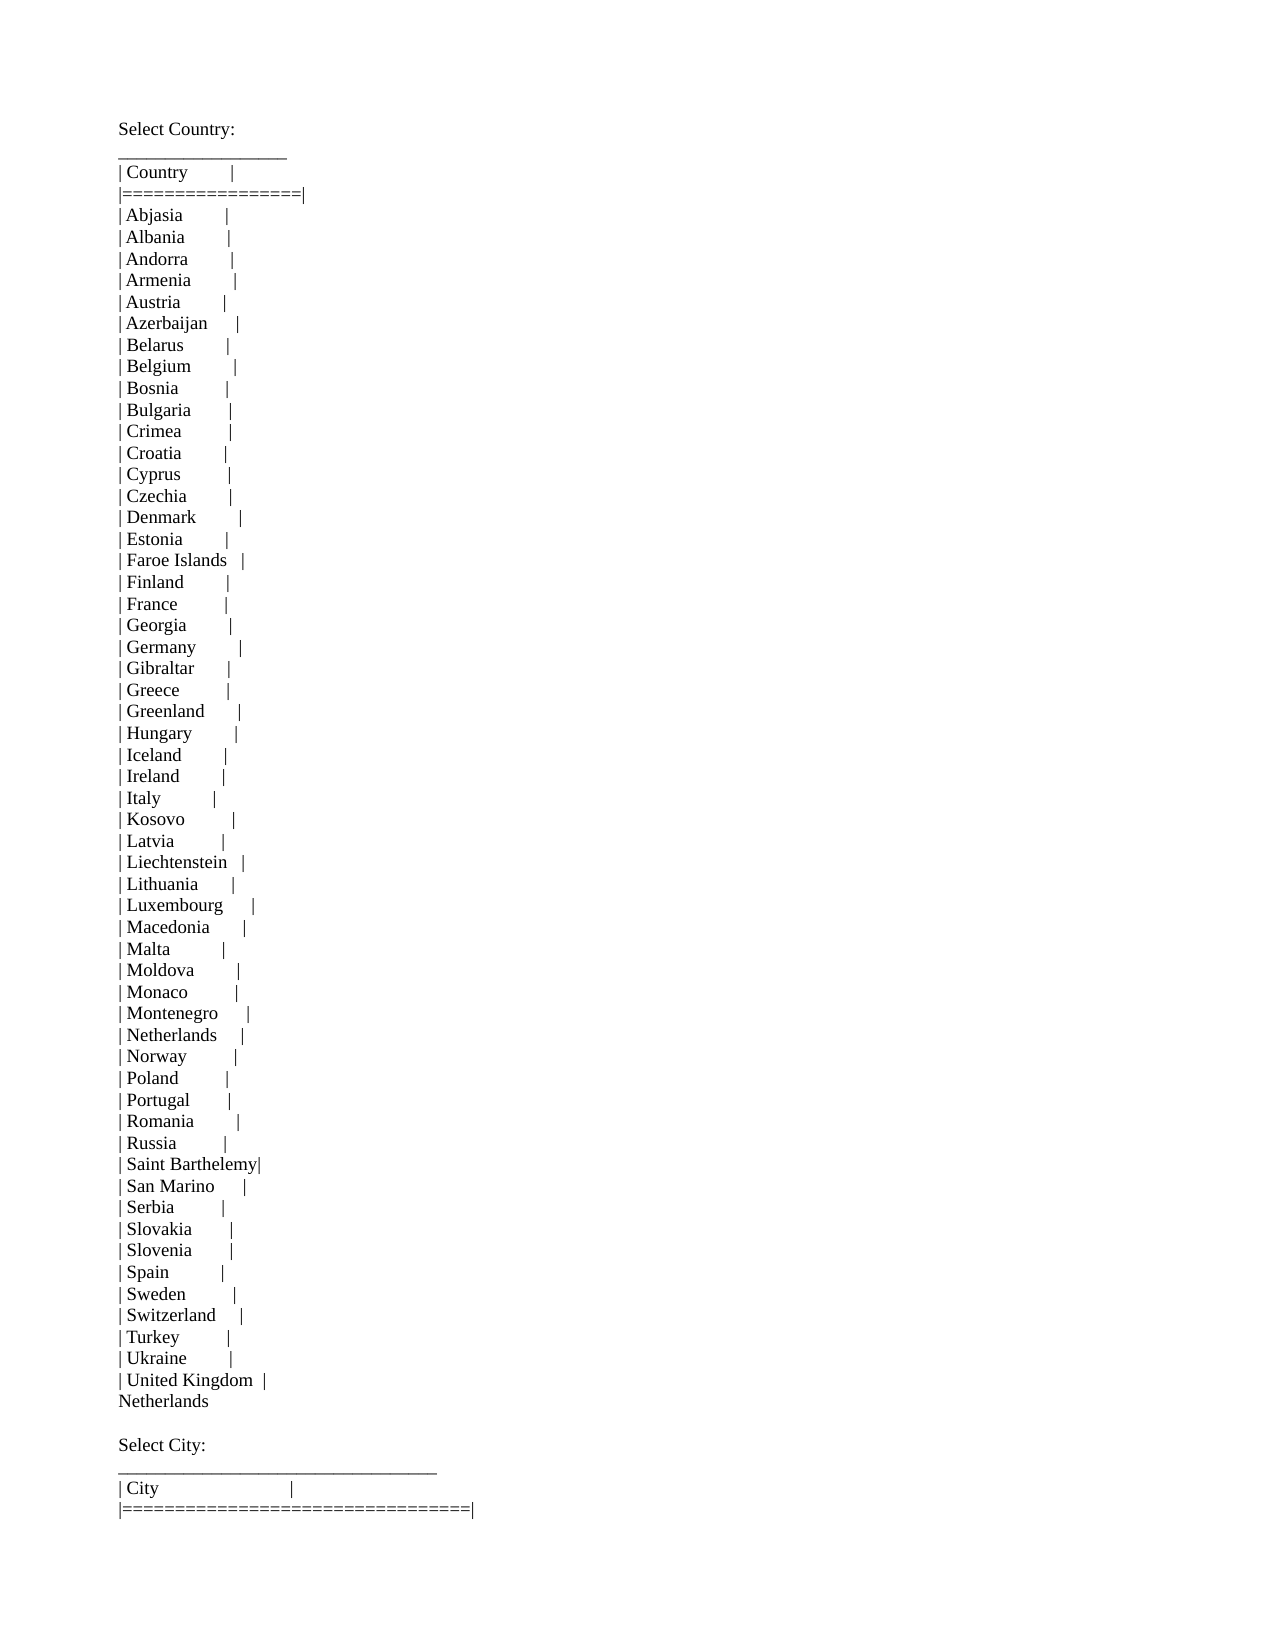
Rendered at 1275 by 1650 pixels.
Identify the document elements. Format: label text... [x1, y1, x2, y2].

text | Sweden | [118, 1282, 1157, 1304]
text Select City: [118, 1433, 1157, 1455]
text __________________________________ [118, 1455, 1157, 1477]
text | Cyprus | [118, 463, 1157, 485]
text | Slovenia | [118, 1239, 1157, 1261]
text | Liechtenstein | [118, 851, 1157, 873]
text | Turkey | [118, 1326, 1157, 1347]
text | Iceland | [118, 743, 1157, 765]
text | Hungary | [118, 722, 1157, 743]
text | Moldova | [118, 959, 1157, 981]
text | Ireland | [118, 765, 1157, 787]
text | Macedonia | [118, 916, 1157, 937]
text | Faroe Islands | [118, 549, 1157, 571]
text | France | [118, 592, 1157, 614]
text | Luxembourg | [118, 894, 1157, 916]
text | City | [118, 1477, 1157, 1498]
text | Poland | [118, 1067, 1157, 1088]
text | Belarus | [118, 334, 1157, 355]
text | Armenia | [118, 269, 1157, 291]
text | Russia | [118, 1132, 1157, 1153]
text | Greece | [118, 679, 1157, 700]
text | Czechia | [118, 485, 1157, 506]
text | San Marino | [118, 1175, 1157, 1196]
text | Finland | [118, 571, 1157, 592]
text | Albania | [118, 226, 1157, 247]
text |=================| [118, 183, 1157, 204]
text | Saint Barthelemy| [118, 1153, 1157, 1175]
text | United Kingdom | [118, 1369, 1157, 1390]
text | Abjasia | [118, 204, 1157, 226]
text | Monaco | [118, 981, 1157, 1002]
text | Crimea | [118, 420, 1157, 442]
text | Montenegro | [118, 1002, 1157, 1024]
text | Country | [118, 161, 1157, 183]
text | Denmark | [118, 506, 1157, 528]
text | Ukraine | [118, 1347, 1157, 1369]
text | Germany | [118, 636, 1157, 657]
text |=================================| [118, 1498, 1157, 1520]
text __________________ [118, 140, 1157, 161]
text | Norway | [118, 1045, 1157, 1067]
text | Serbia | [118, 1196, 1157, 1218]
text | Austria | [118, 291, 1157, 312]
text | Slovakia | [118, 1218, 1157, 1239]
text | Georgia | [118, 614, 1157, 636]
text | Gibraltar | [118, 657, 1157, 679]
text | Romania | [118, 1110, 1157, 1132]
text | Kosovo | [118, 808, 1157, 830]
text | Italy | [118, 787, 1157, 808]
text | Lithuania | [118, 873, 1157, 894]
text | Azerbaijan | [118, 312, 1157, 334]
text | Netherlands | [118, 1024, 1157, 1045]
text | Belgium | [118, 355, 1157, 377]
text | Greenland | [118, 700, 1157, 722]
text | Bosnia | [118, 377, 1157, 398]
text | Estonia | [118, 528, 1157, 549]
text | Bulgaria | [118, 398, 1157, 420]
text | Andorra | [118, 247, 1157, 269]
text Netherlands [118, 1390, 1157, 1412]
text | Croatia | [118, 442, 1157, 463]
text | Spain | [118, 1261, 1157, 1282]
text | Malta | [118, 937, 1157, 959]
text Select Country: [118, 118, 1157, 140]
text | Latvia | [118, 830, 1157, 851]
text | Switzerland | [118, 1304, 1157, 1326]
text | Portugal | [118, 1088, 1157, 1110]
